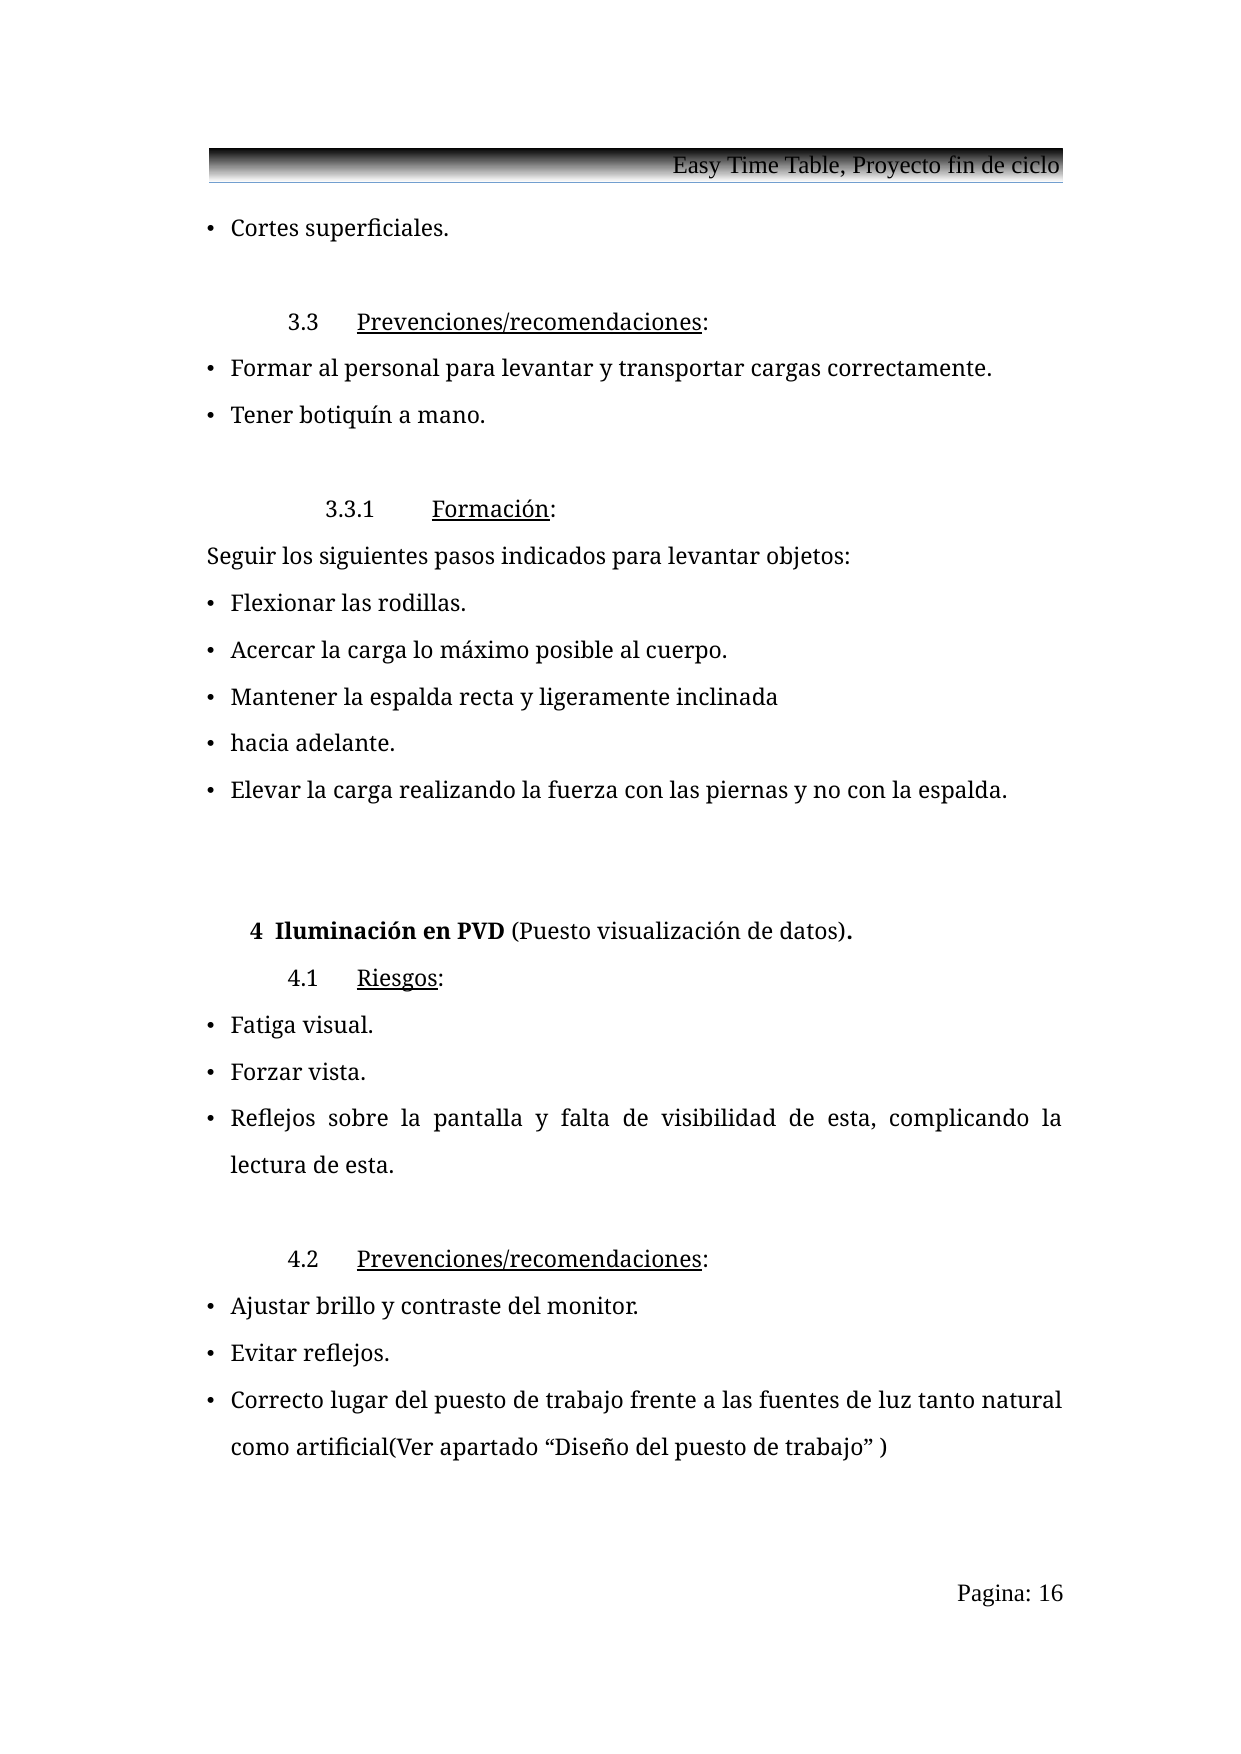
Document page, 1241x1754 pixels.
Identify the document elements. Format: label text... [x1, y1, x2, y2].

list Forzar vista. [207, 1056, 1063, 1087]
list Correcto lugar del puesto de trabajo frente a las fuentes de luz tanto natural como artificial(Ver apartado “Diseño del puesto de trabajo” ) [207, 1384, 1063, 1462]
list Formar al personal para levantar y transportar cargas correctamente. [207, 352, 1063, 384]
list Fatiga visual. [207, 1009, 1063, 1040]
list Prevenciones/recomendaciones: [282, 306, 1063, 337]
list Iluminación en PVD (Puesto visualización de datos). [244, 915, 1063, 946]
list Tener botiquín a mano. [207, 399, 1063, 431]
list hacia adelante. [207, 727, 1063, 759]
list Elevar la carga realizando la fuerza con las piernas y no con la espalda. [207, 774, 1063, 806]
list Cortes superficiales. [207, 212, 1063, 243]
list Prevenciones/recomendaciones: [282, 1243, 1063, 1274]
text Seguir los siguientes pasos indicados para levantar objetos: [207, 540, 1063, 571]
list Mantener la espalda recta y ligeramente inclinada [207, 681, 1063, 712]
list Acercar la carga lo máximo posible al cuerpo. [207, 634, 1063, 665]
list Ajustar brillo y contraste del monitor. [207, 1290, 1063, 1321]
list Reflejos sobre la pantalla y falta de visibilidad de esta, complicando la lectura de esta. [207, 1102, 1063, 1181]
list Formación: [319, 493, 1063, 524]
list Flexionar las rodillas. [207, 587, 1063, 618]
list Evitar reflejos. [207, 1337, 1063, 1368]
list Riesgos: [282, 962, 1063, 993]
